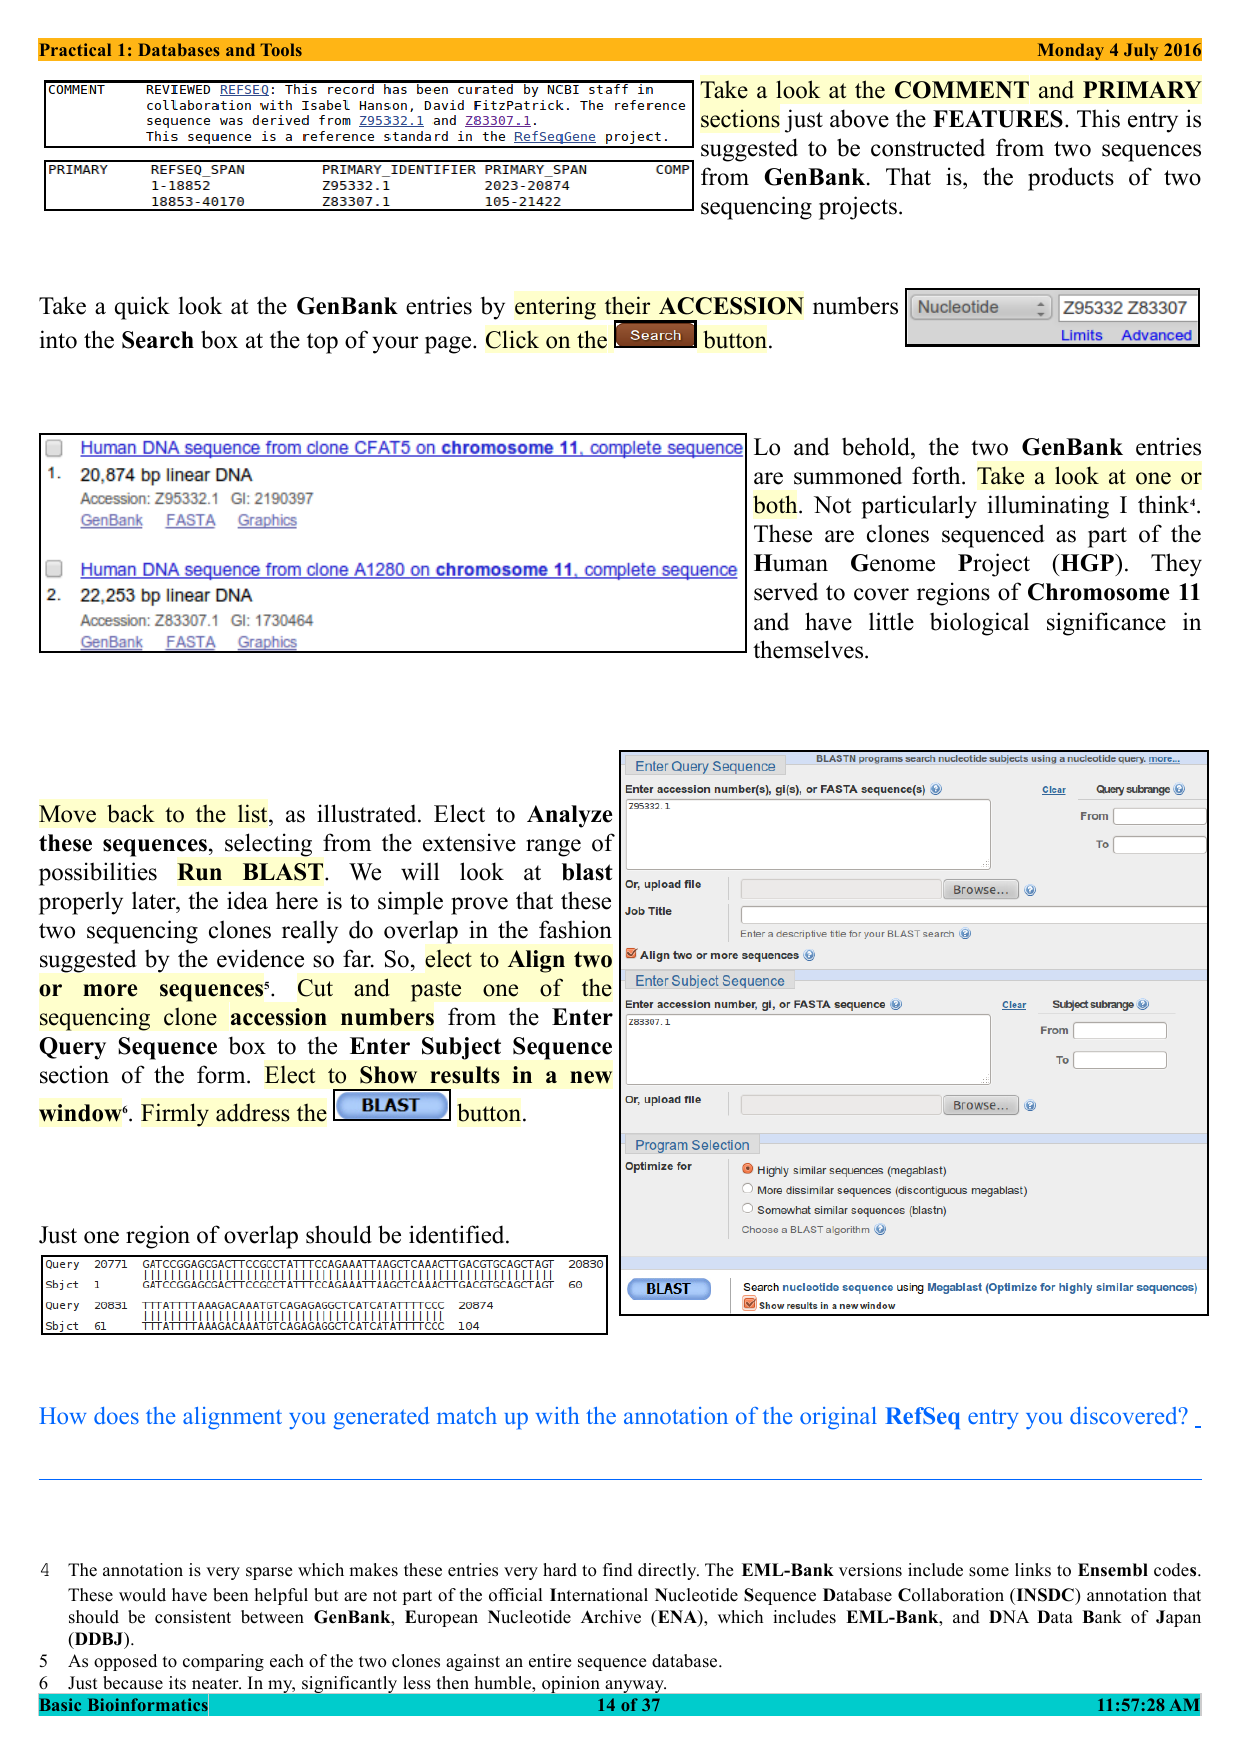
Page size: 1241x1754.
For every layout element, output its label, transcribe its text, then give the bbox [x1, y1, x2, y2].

text Move back to the list, as illustrated. Elect to Analyze these sequences, selecting from the extensive range of possibilities Run BLAST. We will look at blast properly later, the idea here is to simple prove that these two sequencing clones really do overlap in the fashion suggested by the evidence so far. So, elect to Align two or more sequences. Cut and paste one of the sequencing clone accession numbers from the Enter Query Sequence box to the Enter Subject Sequence section of the form. Elect to Show results in a new window. Firmly address thebutton. [38, 799, 619, 1127]
text Just one region of overlap should be identified. [38, 1220, 619, 1249]
picture [907, 290, 1198, 344]
text Just because its neater. In my, significantly less then humble, opinion anyway. [38, 1671, 1202, 1693]
picture [46, 162, 692, 209]
picture [41, 435, 745, 651]
text Lo and behold, the two GenBank entries are summoned forth. Take a look at one or both. Not particularly illuminating I think. These are clones sequenced as part of the Human Genome Project (HGP). They served to cover regions of Chromosome 11 and have little biological significance in themselves. [38, 432, 1202, 664]
picture [43, 1257, 606, 1333]
picture [46, 83, 692, 146]
text Take a look at the COMMENT and PRIMARY sections just above the FEATURES. This entry is suggested to be constructed from two sequences from GenBank. That is, the products of two sequencing projects. [38, 74, 1202, 220]
text How does the alignment you generated match up with the annotation of the original RefSeq entry you discovered? [38, 1401, 1202, 1430]
picture [616, 323, 694, 346]
text The annotation is very sparse which makes these entries very hard to find directly. The EML-Bank versions include some links to Ensembl codes. These would have been helpful but are not part of the official International Nucleotide Sequence Database Collaboration (INSDC) annotation that should be consistent between GenBank, European Nucleotide Archive (ENA), which includes EML-Bank, and DNA Data Bank of Japan (DDBJ). [38, 1558, 1202, 1649]
text As opposed to comparing each of the two clones against an entire sequence database. [38, 1649, 1202, 1671]
picture [621, 752, 1207, 1314]
text Take a quick look at the GenBank entries by entering their ACCESSION numbers into the Search box at the top of your page. Click on the button. [38, 291, 1202, 353]
picture [335, 1091, 449, 1119]
